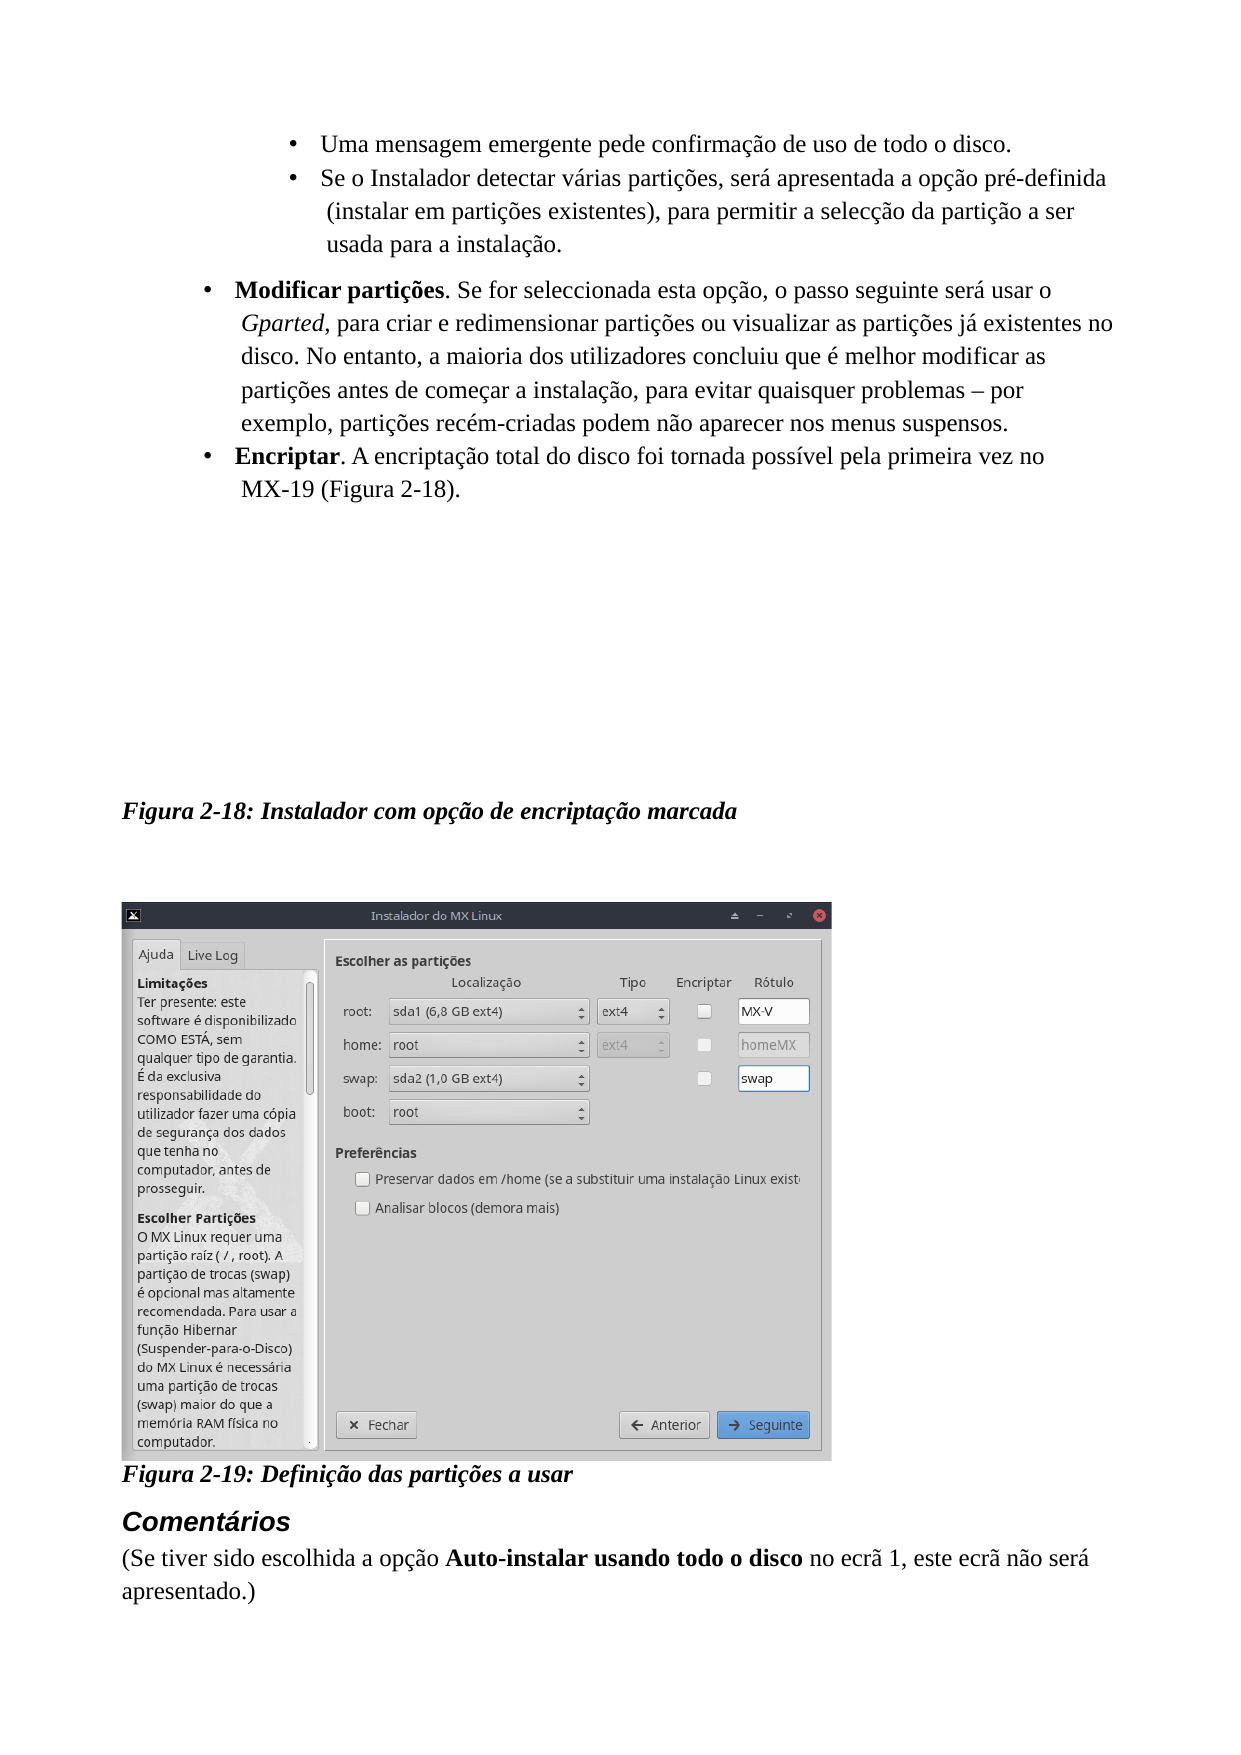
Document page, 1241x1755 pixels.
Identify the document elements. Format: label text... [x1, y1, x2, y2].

list Encriptar. A encriptação total do disco foi tornada possível pela primeira vez no MX‑19 (Figura 2-18). [197, 436, 1122, 509]
text Figura 2-18: Instalador com opção de encriptação marcada [115, 791, 1122, 825]
list Se o Instalador detectar várias partições, será apresentada a opção pré-definida (instalar em partições existentes), para permitir a selecção da partição a ser usada para a instalação. [283, 158, 1122, 264]
text (Se tiver sido escolhida a opção Auto-instalar usando todo o disco no ecrã 1, este ecrã não será apresentado.) [115, 1537, 1122, 1611]
text Comentários [115, 1500, 1122, 1537]
list Uma mensagem emergente pede confirmação de uso de todo o disco. [283, 124, 1122, 158]
list Modificar partições. Se for seleccionada esta opção, o passo seguinte será usar o Gparted, para criar e redimensionar partições ou visualizar as partições já existentes no disco. No entanto, a maioria dos utilizadores concluiu que é melhor modificar as partições antes de começar a instalação, para evitar quaisquer problemas – por exemplo, partições recém-criadas podem não aparecer nos menus suspensos. [197, 270, 1122, 436]
picture [121, 902, 832, 1461]
text Figura 2-19: Definição das partições a usar [115, 896, 1122, 1488]
